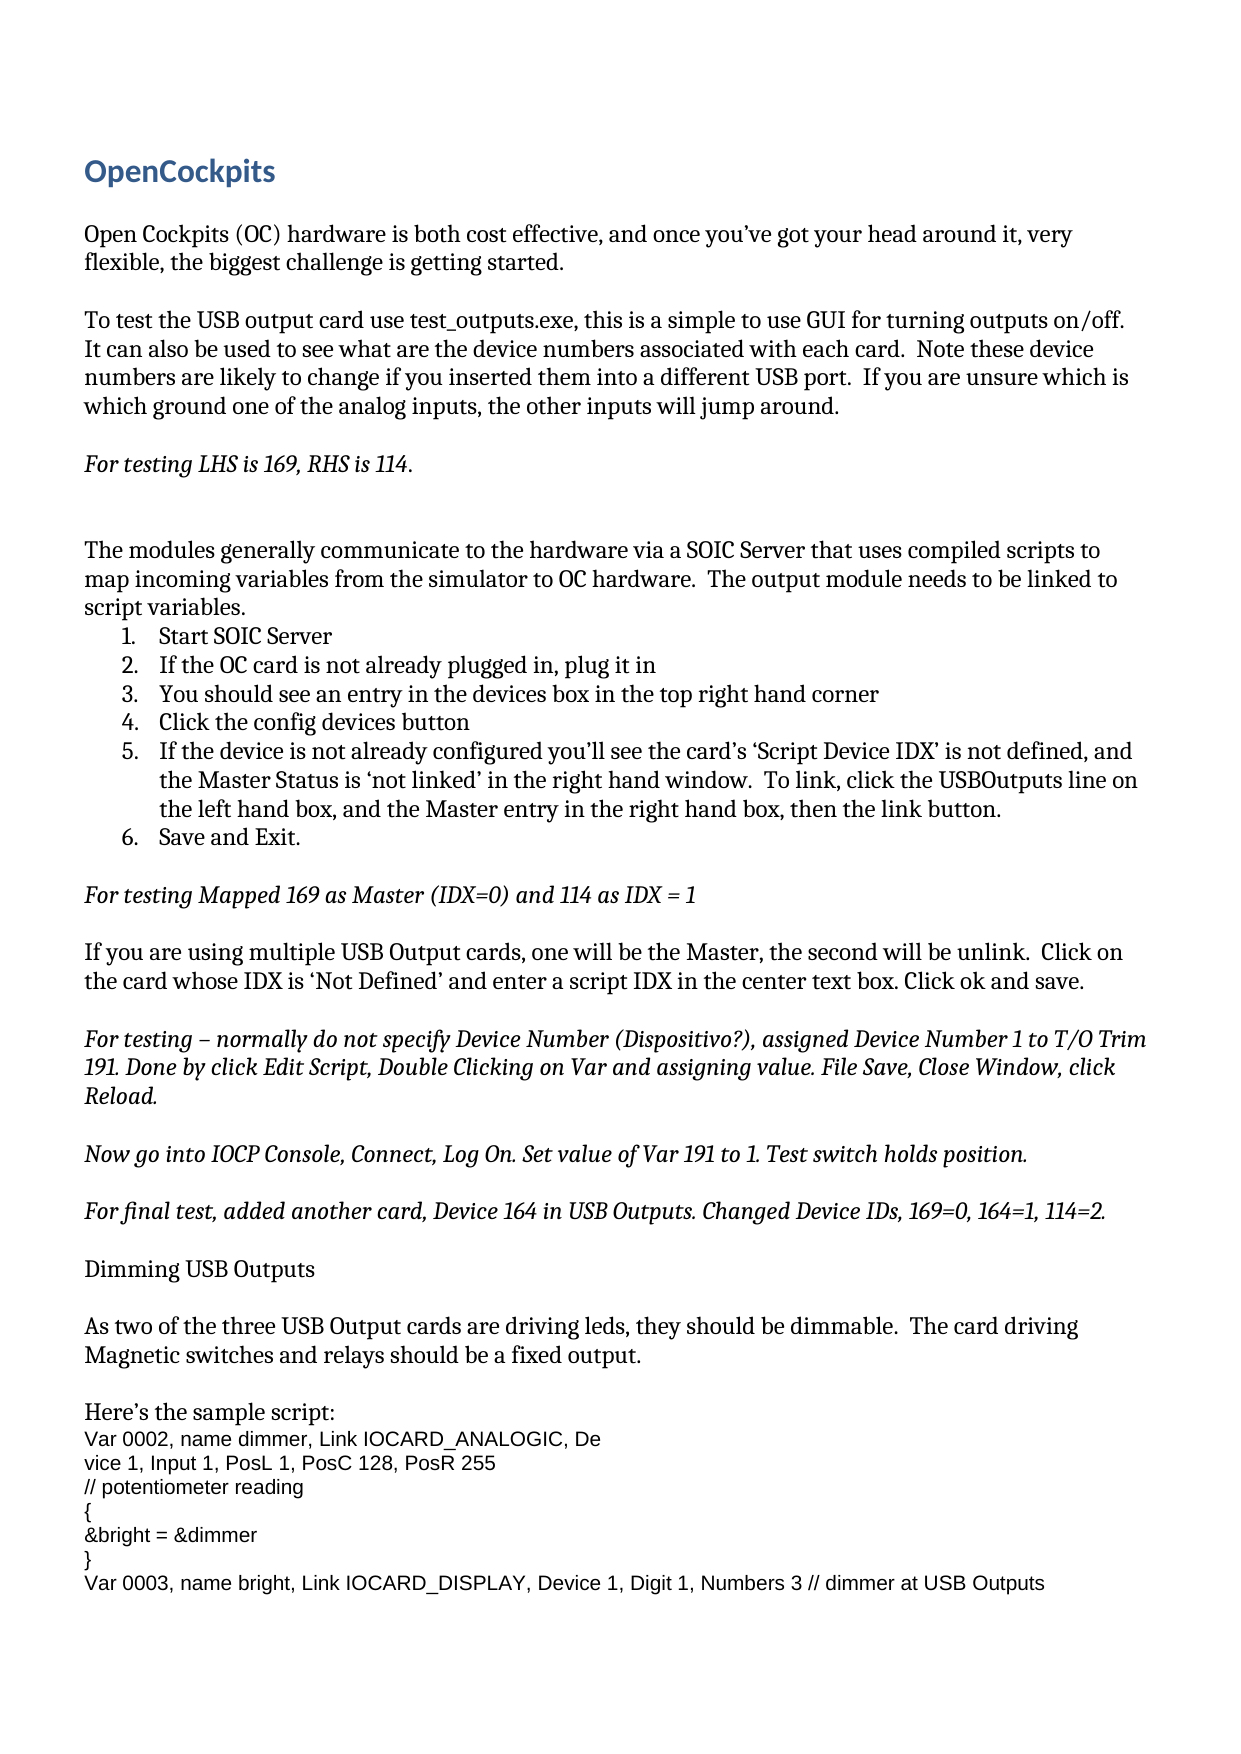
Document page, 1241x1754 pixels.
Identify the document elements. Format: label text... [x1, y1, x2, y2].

list You should see an entry in the devices box in the top right hand corner [122, 679, 1148, 708]
text The modules generally communicate to the hardware via a SOIC Server that uses compiled scripts to map incoming variables from the simulator to OC hardware. The output module needs to be linked to script variables. [84, 536, 1148, 622]
list If the device is not already configured you’ll see the card’s ‘Script Device IDX’ is not defined, and the Master Status is ‘not linked’ in the right hand window. To link, click the USBOutputs line on the left hand box, and the Master entry in the right hand box, then the link button. [122, 737, 1148, 823]
text &bright = &dimmer [84, 1523, 1148, 1547]
text Now go into IOCP Console, Connect, Log On. Set value of Var 191 to 1. Test switch holds position. [84, 1139, 1148, 1168]
list Save and Exit. [122, 823, 1148, 852]
text To test the USB output card use test_outputs.exe, this is a simple to use GUI for turning outputs on/off. It can also be used to see what are the device numbers associated with each card. Note these device numbers are likely to change if you inserted them into a different USB port. If you are unsure which is which ground one of the analog inputs, the other inputs will jump around. [84, 306, 1148, 421]
text For final test, added another card, Device 164 in USB Outputs. Changed Device IDs, 169=0, 164=1, 114=2. [84, 1197, 1148, 1226]
text Open Cockpits (OC) hardware is both cost effective, and once you’ve got your head around it, very flexible, the biggest challenge is getting started. [84, 219, 1148, 277]
list Start SOIC Server [122, 622, 1148, 651]
text As two of the three USB Output cards are driving leds, they should be dimmable. The card driving Magnetic switches and relays should be a fixed output. [84, 1312, 1148, 1369]
text // potentiometer reading [84, 1475, 1148, 1499]
text For testing Mapped 169 as Master (IDX=0) and 114 as IDX = 1 [84, 881, 1148, 909]
text } [84, 1547, 1148, 1571]
text If you are using multiple USB Output cards, one will be the Master, the second will be unlink. Click on the card whose IDX is ‘Not Defined’ and enter a script IDX in the center text box. Click ok and save. [84, 938, 1148, 996]
text Var 0002, name dimmer, Link IOCARD_ANALOGIC, De [84, 1427, 1148, 1451]
text Var 0003, name bright, Link IOCARD_DISPLAY, Device 1, Digit 1, Numbers 3 // dimmer at USB Outputs [84, 1571, 1148, 1595]
subtitle OpenCockpits [84, 150, 1148, 191]
text vice 1, Input 1, PosL 1, PosC 128, PosR 255 [84, 1451, 1148, 1475]
text { [84, 1499, 1148, 1523]
text Here’s the sample script: [84, 1398, 1148, 1427]
text For testing LHS is 169, RHS is 114. [84, 449, 1148, 478]
list If the OC card is not already plugged in, plug it in [122, 651, 1148, 679]
list Click the config devices button [122, 708, 1148, 737]
text For testing – normally do not specify Device Number (Dispositivo?), assigned Device Number 1 to T/O Trim 191. Done by click Edit Script, Double Clicking on Var and assigning value. File Save, Close Window, click Reload. [84, 1024, 1148, 1111]
text Dimming USB Outputs [84, 1254, 1148, 1283]
